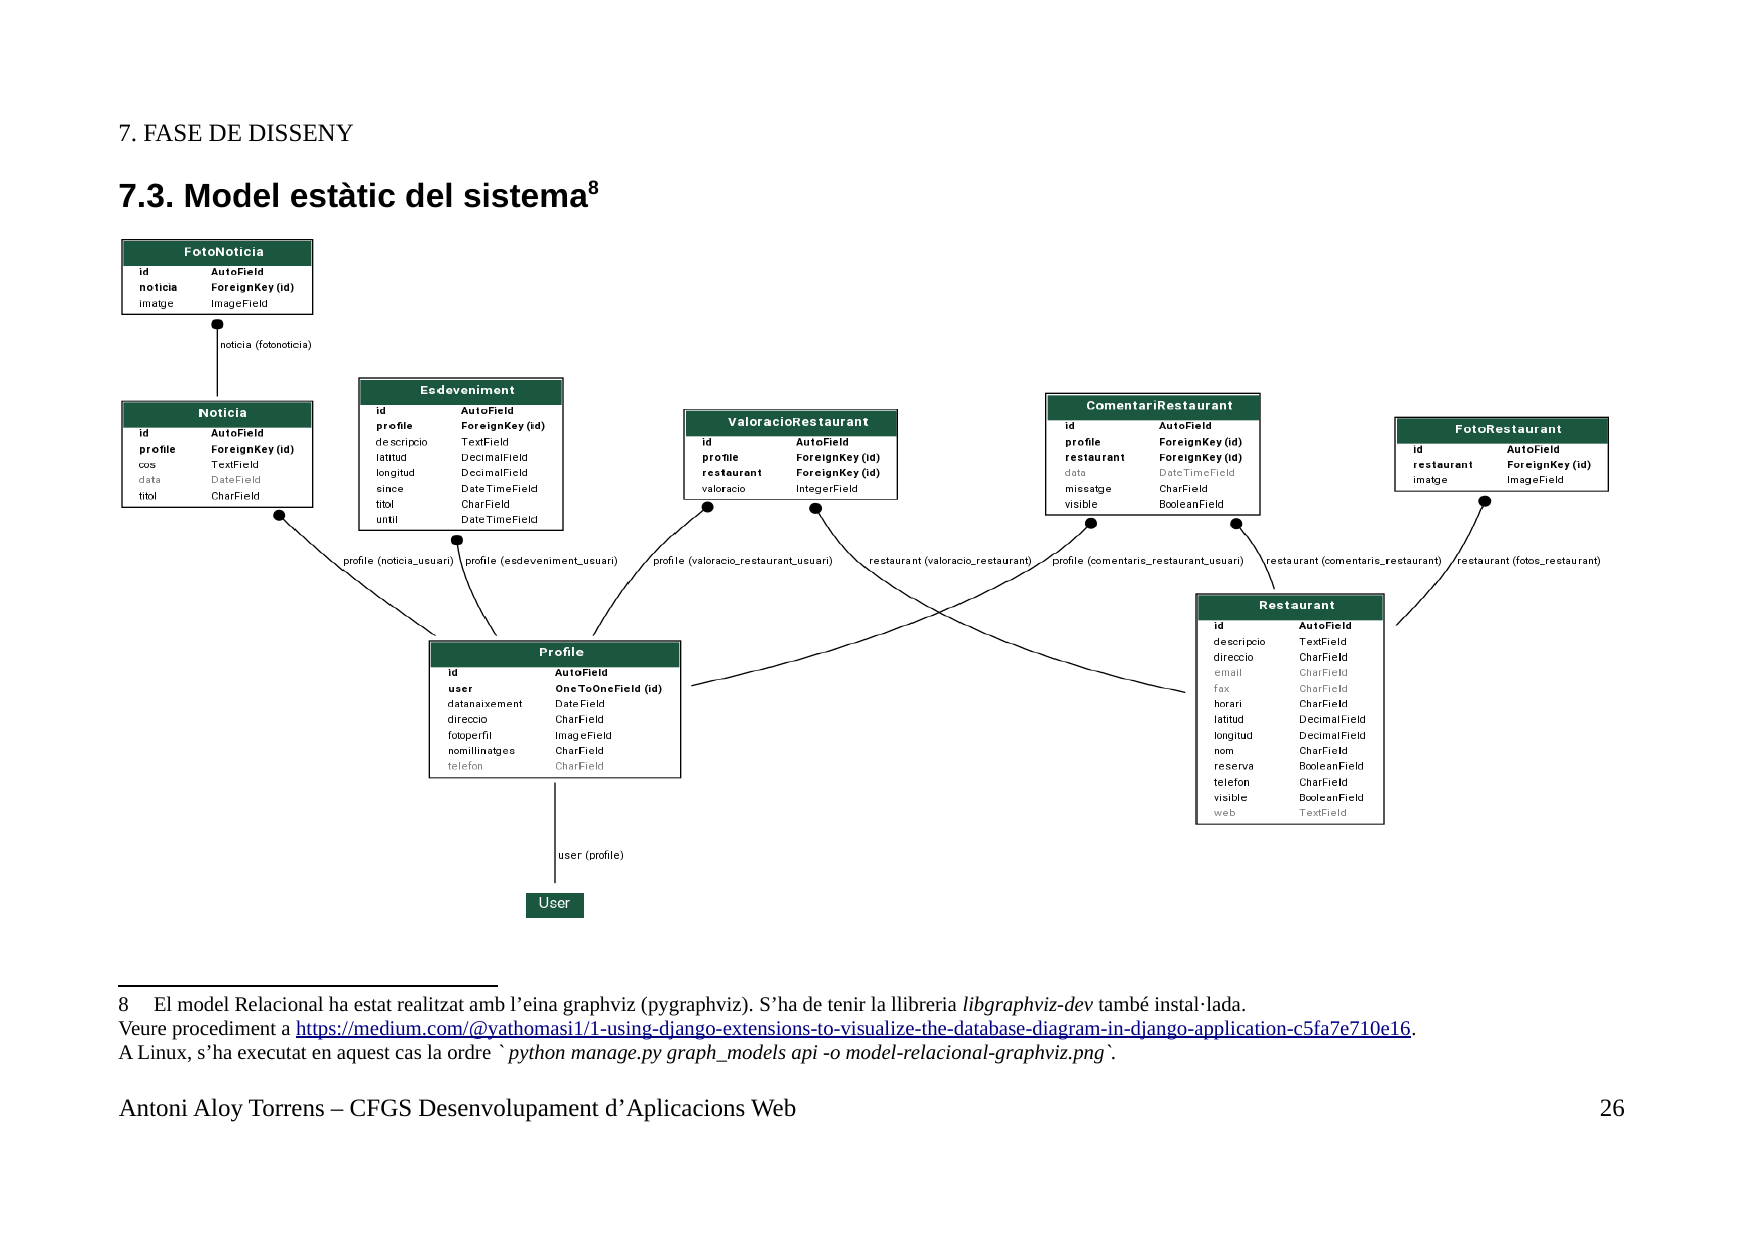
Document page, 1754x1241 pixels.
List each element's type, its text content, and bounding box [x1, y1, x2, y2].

text A Linux, s’ha executat en aquest cas la ordre ` python manage.py graph_models api -o model-relacional-graphviz.png`. [118, 1040, 1636, 1064]
subtitle 7.3. Model estàtic del sistema [118, 176, 1636, 215]
text Veure procediment a https://medium.com/@yathomasi1/1-using-django-extensions-to-visualize-the-database-diagram-in-django-application-c5fa7e710e16. [118, 1016, 1636, 1040]
text El model Relacional ha estat realitzat amb l’eina graphviz (pygraphviz). S’ha de tenir la llibreria libgraphviz-dev també instal·lada. [118, 992, 1636, 1016]
picture [106, 230, 1625, 931]
